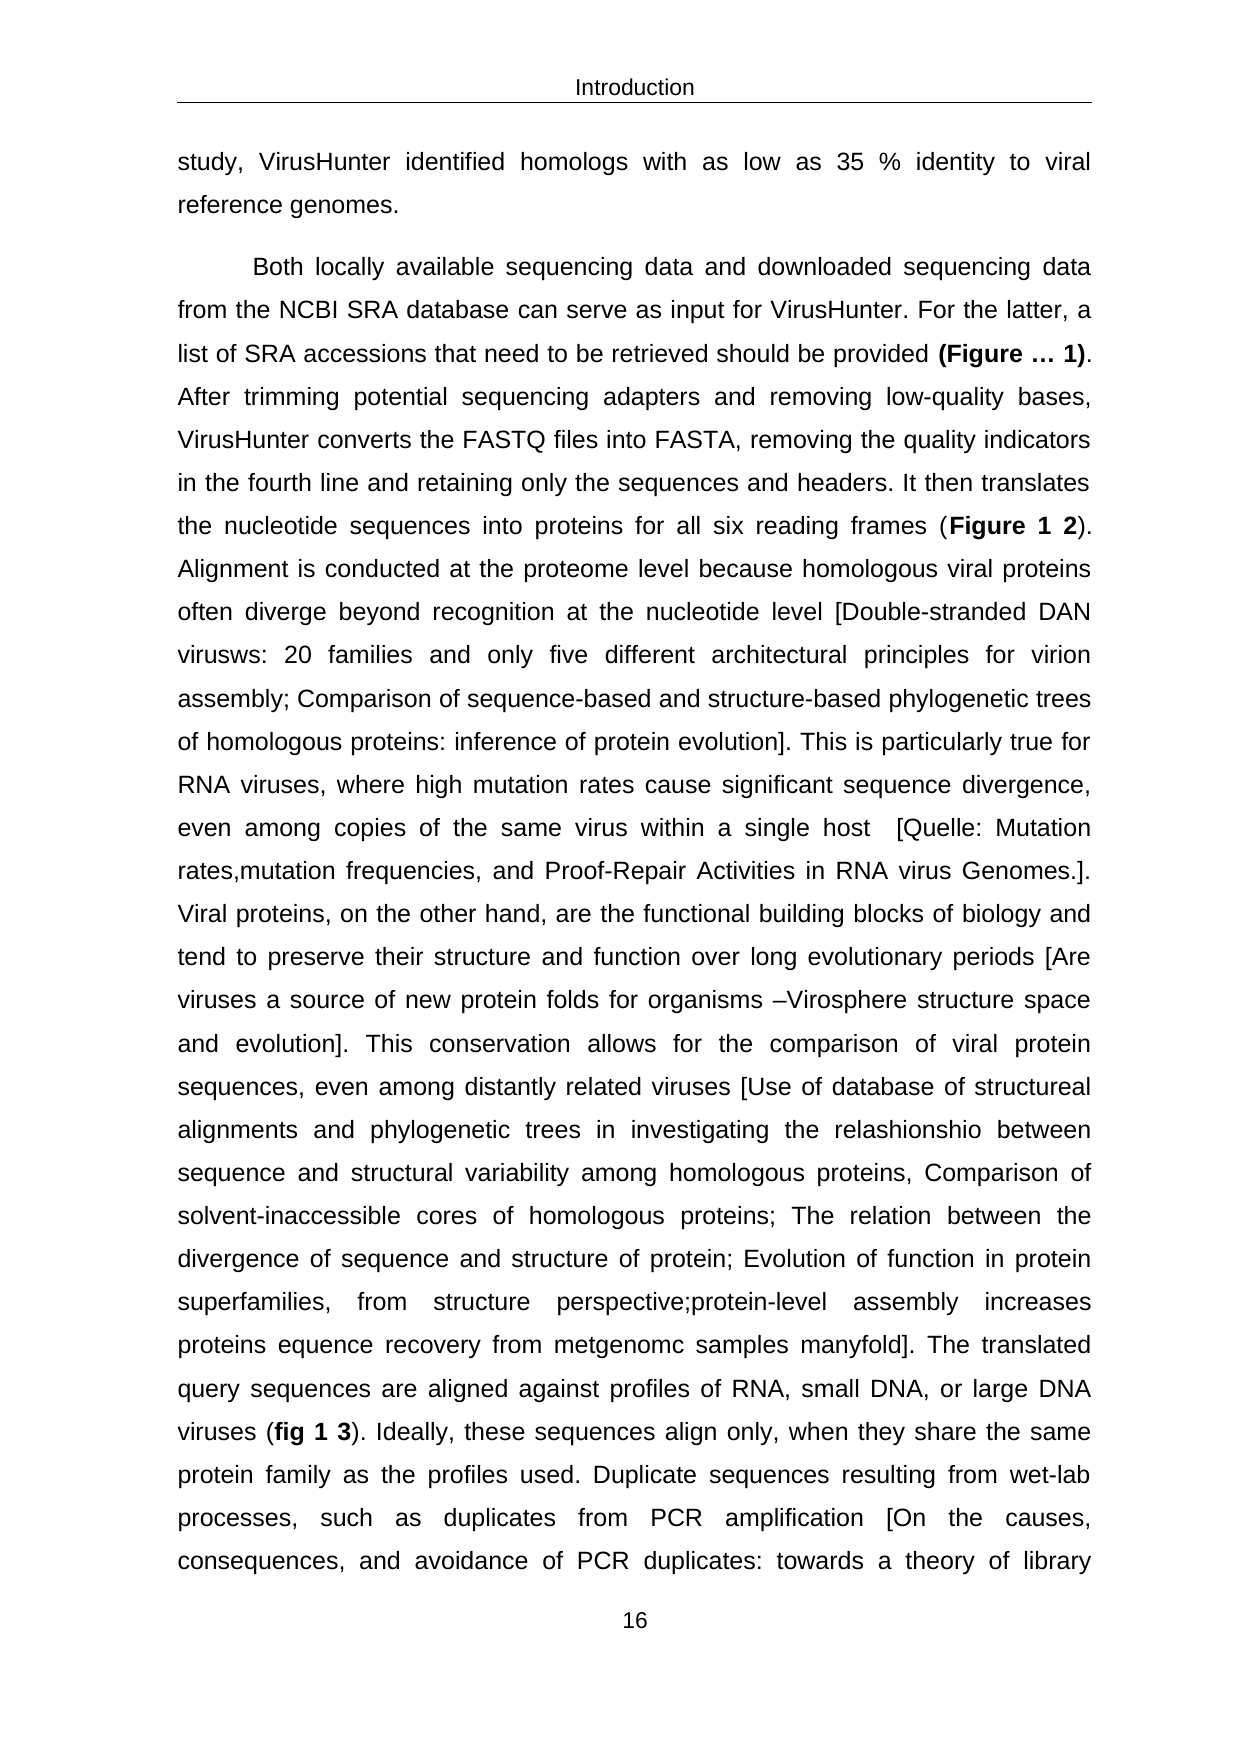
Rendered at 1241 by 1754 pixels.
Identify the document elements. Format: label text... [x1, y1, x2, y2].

text Both locally available sequencing data and downloaded sequencing data from the NCBI SRA database can serve as input for VirusHunter. For the latter, a list of SRA accessions that need to be retrieved should be provided (Figure … 1). After trimming potential sequencing adapters and removing low-quality bases, VirusHunter converts the FASTQ files into FASTA, removing the quality indicators in the fourth line and retaining only the sequences and headers. It then translates the nucleotide sequences into proteins for all six reading frames (Figure 1 2). Alignment is conducted at the proteome level because homologous viral proteins often diverge beyond recognition at the nucleotide level [Double-stranded DAN virusws: 20 families and only five different architectural principles for virion assembly; Comparison of sequence-based and structure-based phylogenetic trees of homologous proteins: inference of protein evolution]. This is particularly true for RNA viruses, where high mutation rates cause significant sequence divergence, even among copies of the same virus within a single host [Quelle: Mutation rates,mutation frequencies, and Proof-Repair Activities in RNA virus Genomes.]. Viral proteins, on the other hand, are the functional building blocks of biology and tend to preserve their structure and function over long evolutionary periods [Are viruses a source of new protein folds for organisms –Virosphere structure space and evolution]. This conservation allows for the comparison of viral protein sequences, even among distantly related viruses [Use of database of structureal alignments and phylogenetic trees in investigating the relashionshio between sequence and structural variability among homologous proteins, Comparison of solvent-inaccessible cores of homologous proteins; The relation between the divergence of sequence and structure of protein; Evolution of function in protein superfamilies, from structure perspective;protein-level assembly increases proteins equence recovery from metgenomc samples manyfold]. The translated query sequences are aligned against profiles of RNA, small DNA, or large DNA viruses (fig 1 3). Ideally, these sequences align only, when they share the same protein family as the profiles used. Duplicate sequences resulting from wet-lab processes, such as duplicates from PCR amplification [On the causes, consequences, and avoidance of PCR duplicates: towards a theory of library [177, 252, 1092, 1575]
text study, VirusHunter identified homologs with as low as 35 % identity to viral reference genomes. [177, 147, 1092, 219]
